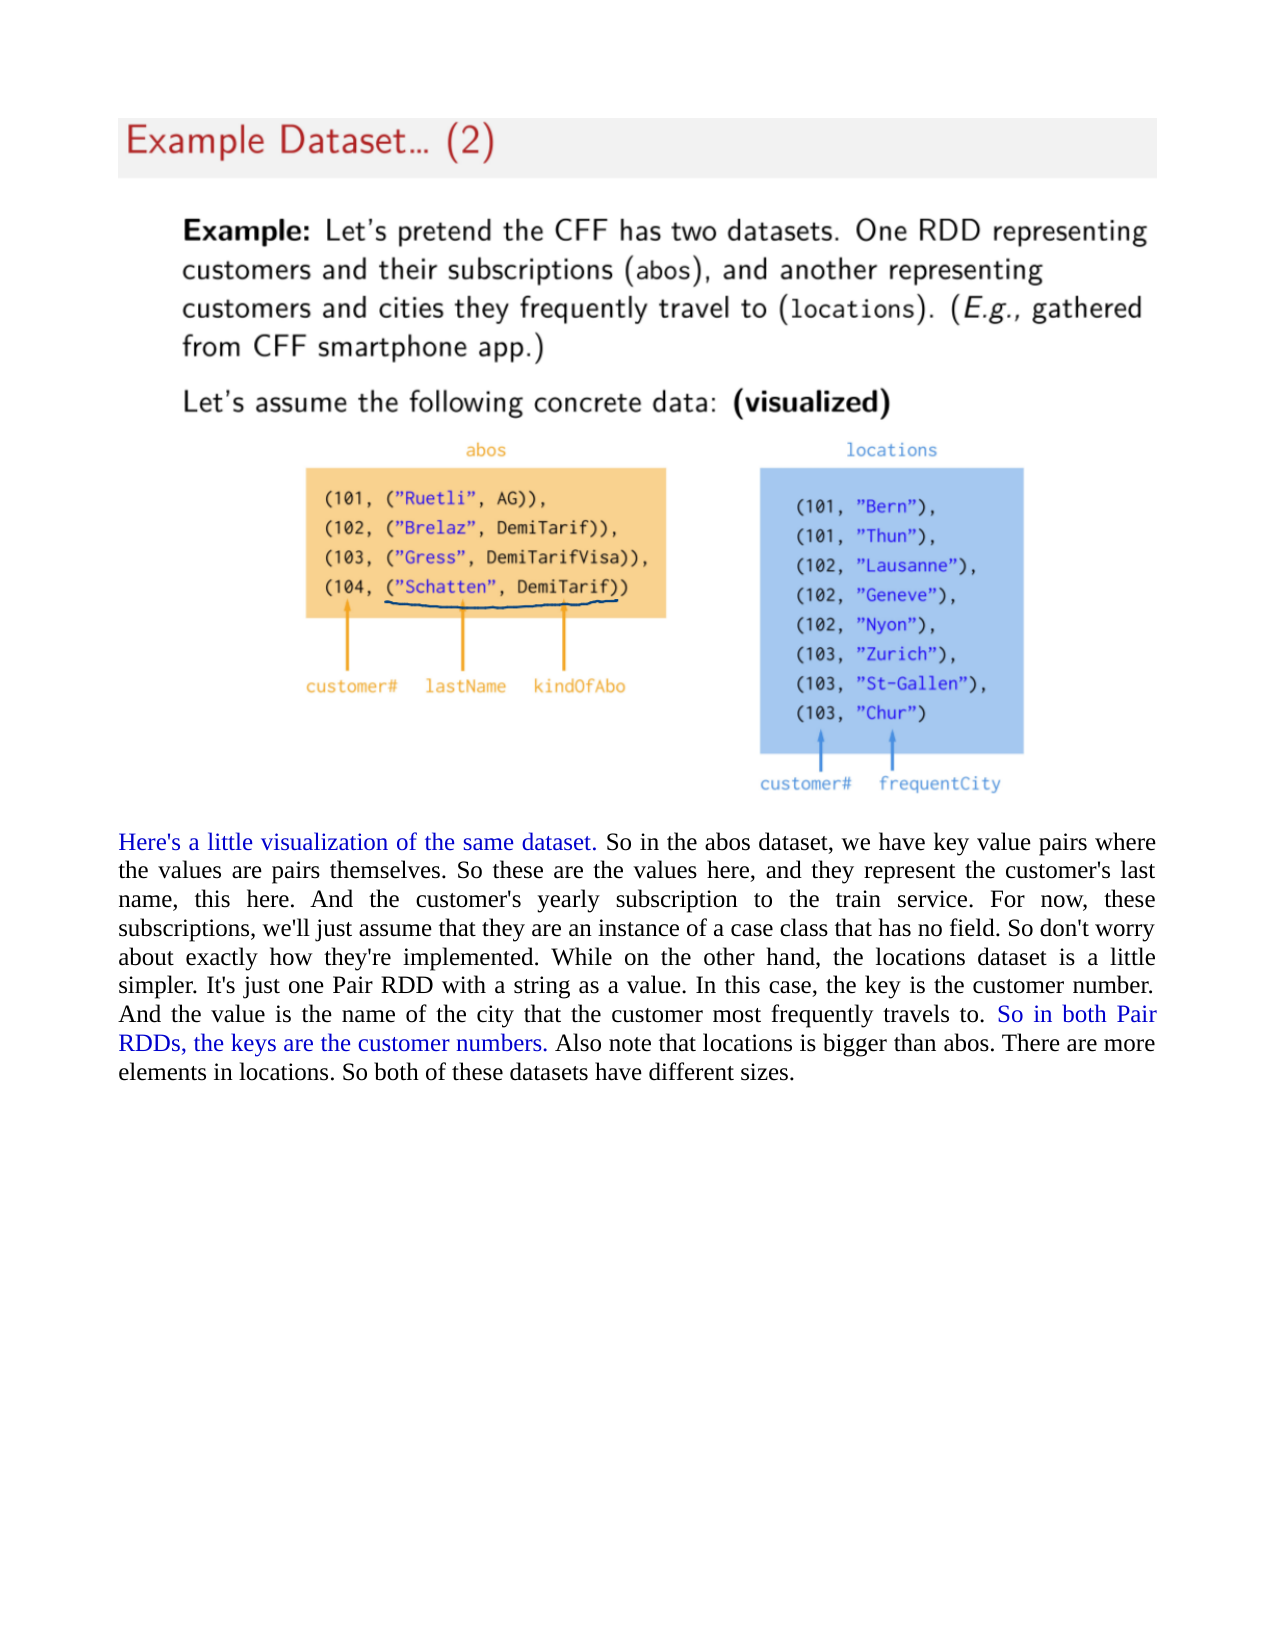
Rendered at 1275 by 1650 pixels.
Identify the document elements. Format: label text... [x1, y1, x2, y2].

picture [118, 118, 1157, 799]
text Here's a little visualization of the same dataset. So in the abos dataset, we have key value pairs where the values are pairs themselves. So these are the values here, and they represent the customer's last name, this here. And the customer's yearly subscription to the train service. For now, these subscriptions, we'll just assume that they are an instance of a case class that has no field. So don't worry about exactly how they're implemented. While on the other hand, the locations dataset is a little simpler. It's just one Pair RDD with a string as a value. In this case, the key is the customer number. And the value is the name of the city that the customer most frequently travels to. So in both Pair RDDs, the keys are the customer numbers. Also note that locations is bigger than abos. There are more elements in locations. So both of these datasets have different sizes. [118, 827, 1157, 1086]
